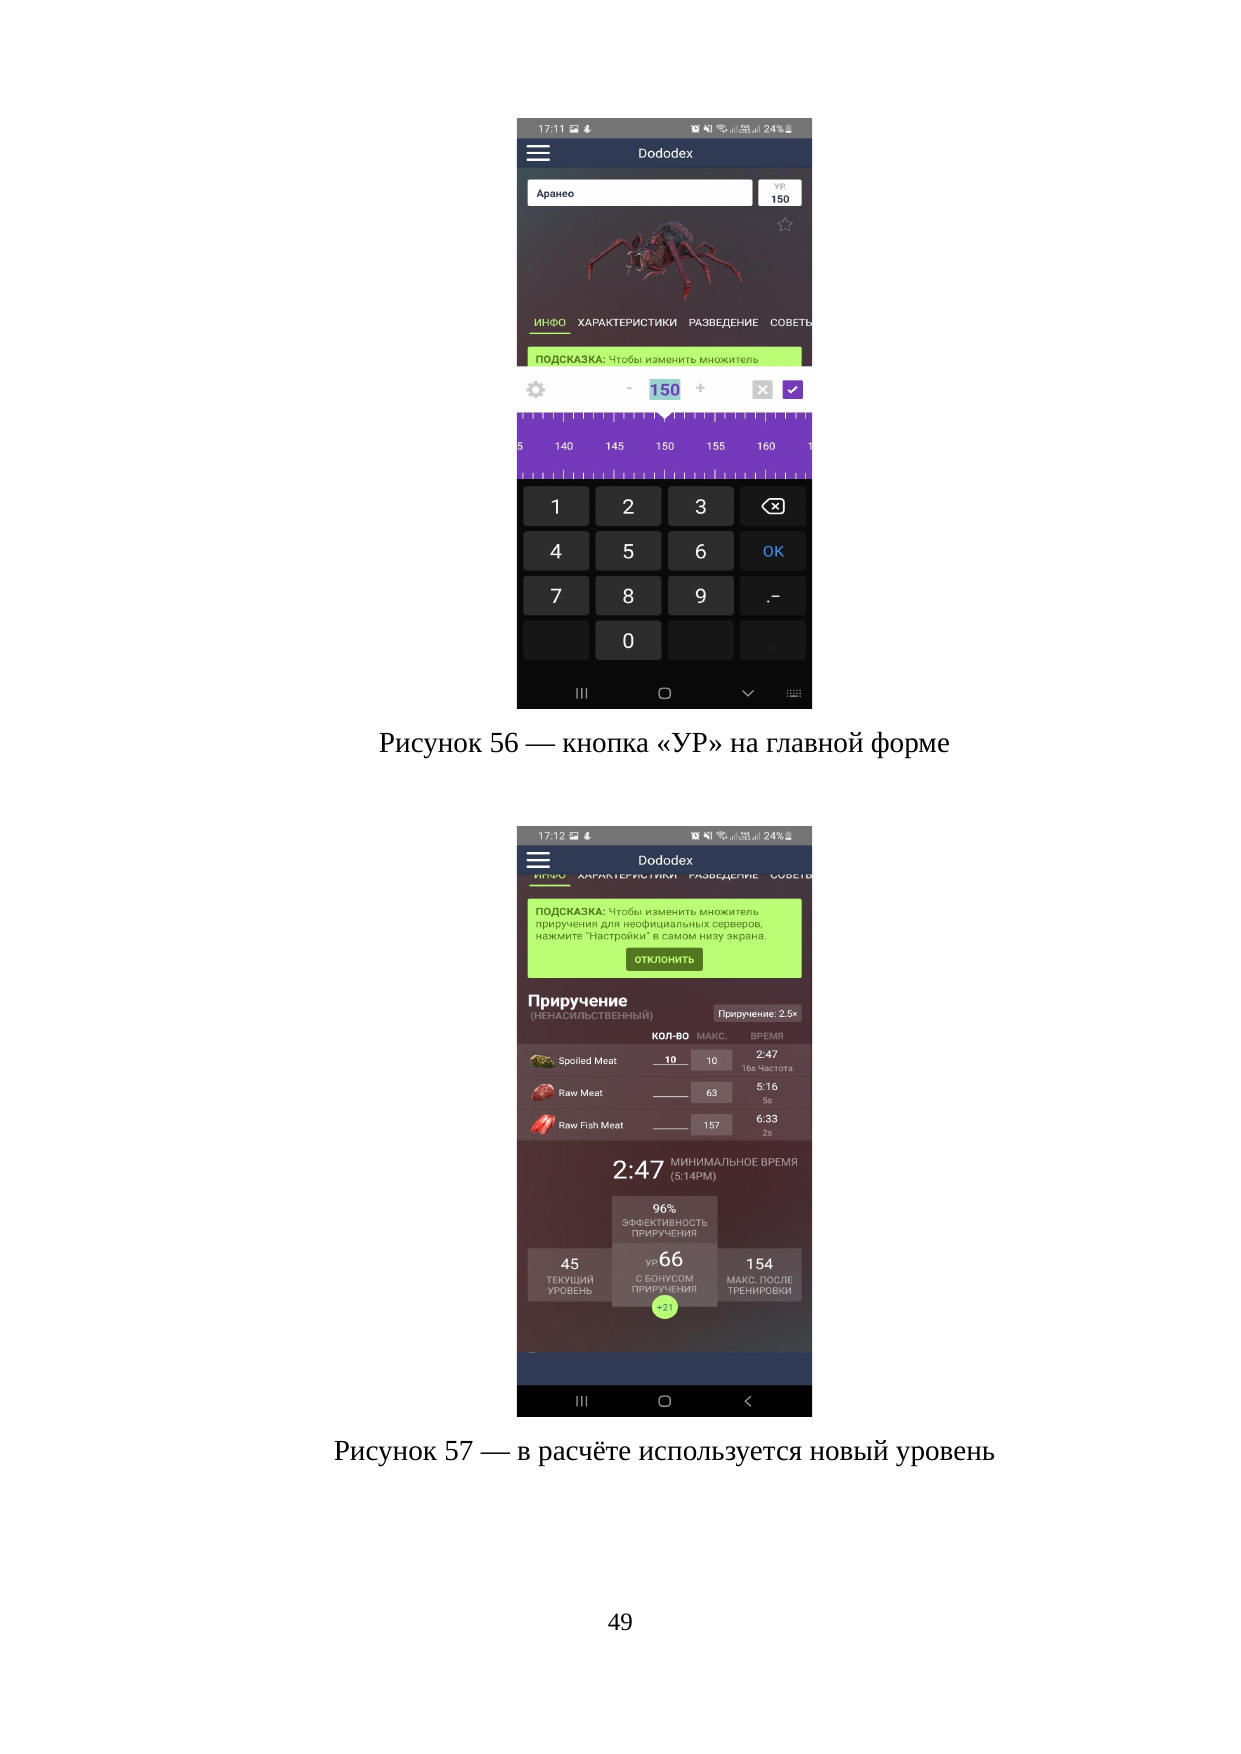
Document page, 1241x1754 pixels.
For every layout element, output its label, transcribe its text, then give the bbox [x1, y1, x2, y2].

picture [516, 826, 813, 1417]
list Рисунок 57 — в расчёте используется новый уровень [118, 1433, 1122, 1467]
picture [516, 118, 813, 709]
list Рисунок 56 — кнопка «УР» на главной форме [118, 725, 1122, 759]
